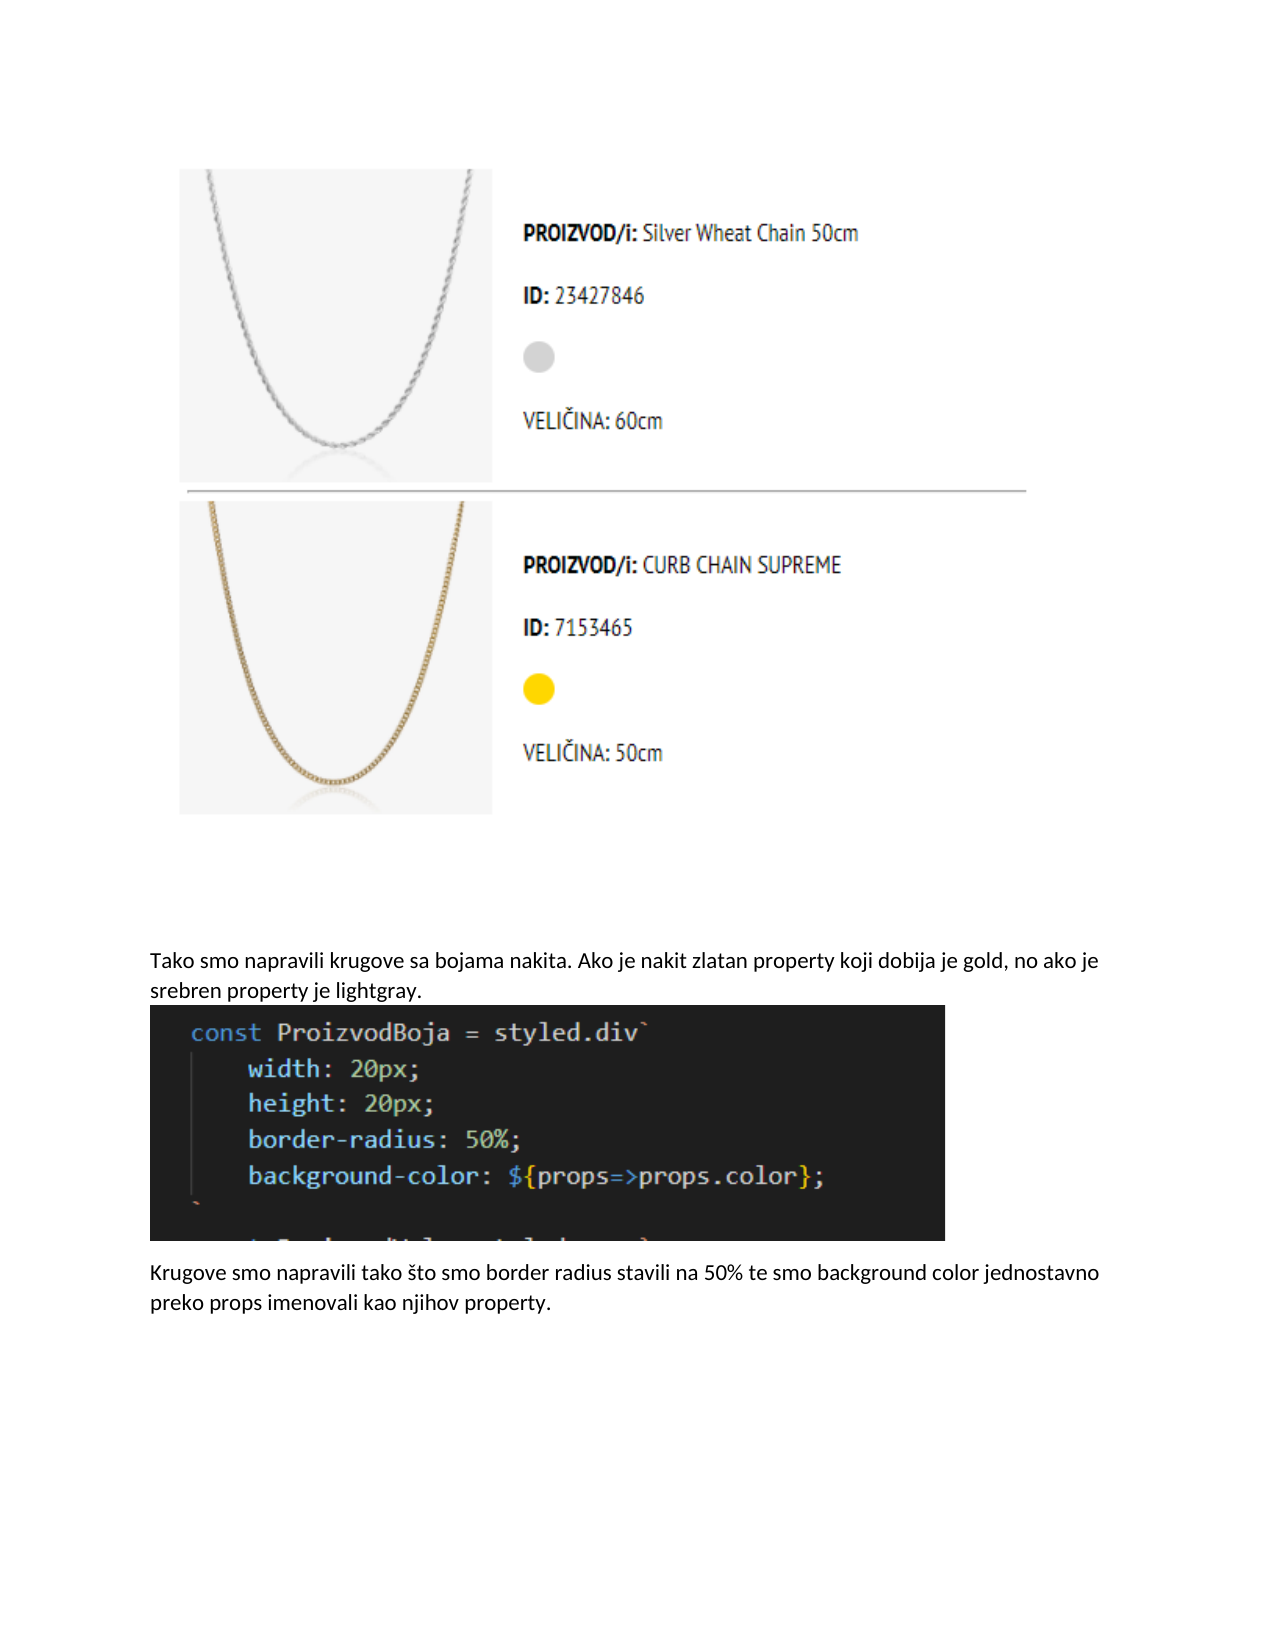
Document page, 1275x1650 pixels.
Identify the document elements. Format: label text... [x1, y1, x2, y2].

text Tako smo napravili krugove sa bojama nakita. Ako je nakit zlatan property koji dobija je gold, no ako je srebren property je lightgray. [150, 946, 1125, 1240]
text Krugove smo napravili tako što smo border radius stavili na 50% te smo background color jednostavno preko props imenovali kao njihov property. [150, 1258, 1125, 1316]
